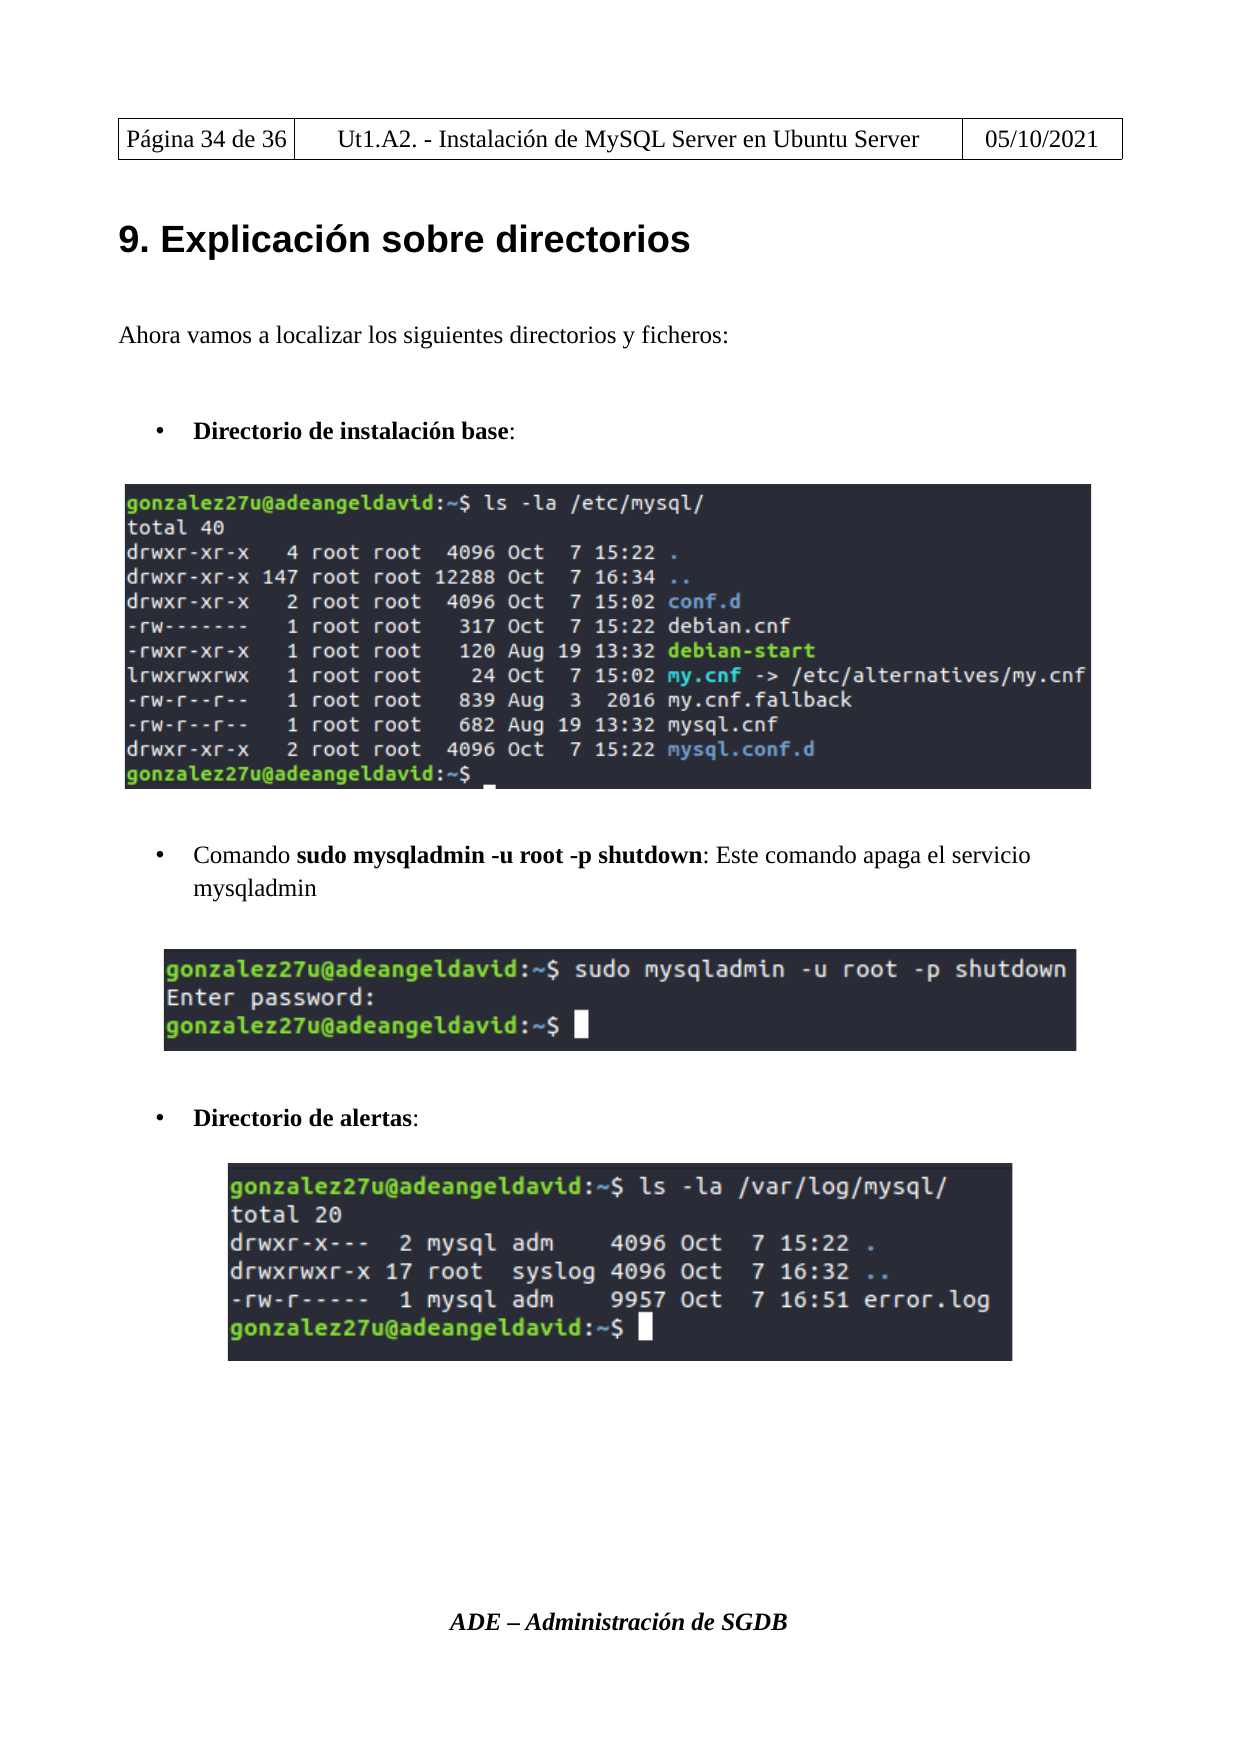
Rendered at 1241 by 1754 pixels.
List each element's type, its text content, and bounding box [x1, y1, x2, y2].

picture [227, 1163, 1013, 1361]
picture [163, 949, 1077, 1051]
list Directorio de alertas: [156, 1103, 1122, 1132]
subtitle 9. Explicación sobre directorios [118, 217, 1122, 260]
picture [124, 484, 1092, 789]
list Comando sudo mysqladmin -u root -p shutdown: Este comando apaga el servicio mysqladmin [156, 840, 1122, 902]
text Ahora vamos a localizar los siguientes directorios y ficheros: [118, 321, 1122, 349]
list Directorio de instalación base: [156, 416, 1122, 444]
